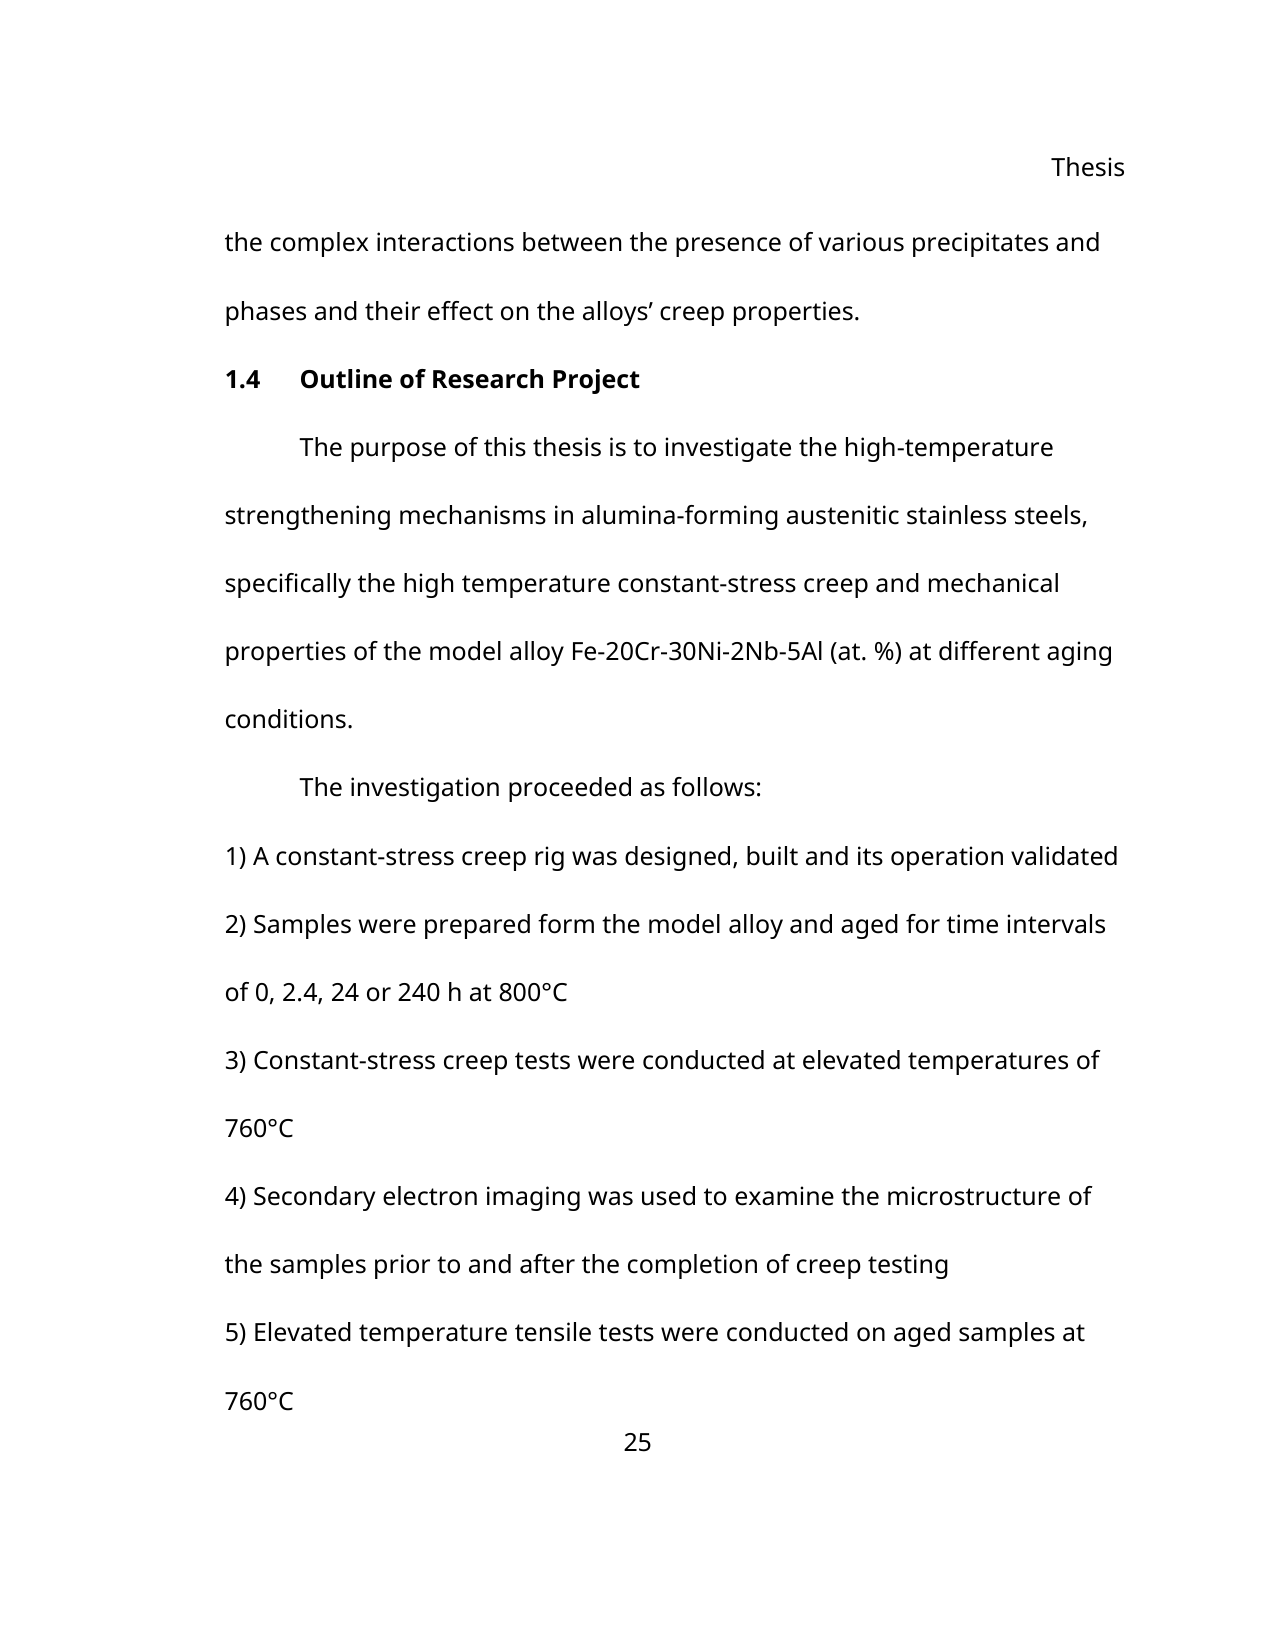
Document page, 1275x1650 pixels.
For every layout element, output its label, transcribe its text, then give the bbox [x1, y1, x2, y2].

text 2) Samples were prepared form the model alloy and aged for time intervals of 0, 2.4, 24 or 240 h at 800°C [224, 906, 1125, 1008]
text 1.4 Outline of Research Project [224, 361, 1125, 395]
text The investigation proceeded as follows: [224, 770, 1125, 804]
text 3) Constant-stress creep tests were conducted at elevated temperatures of 760°C [224, 1042, 1125, 1145]
text the complex interactions between the presence of various precipitates and phases and their effect on the alloys’ creep properties. [224, 225, 1125, 327]
text 4) Secondary electron imaging was used to examine the microstructure of the samples prior to and after the completion of creep testing [224, 1179, 1125, 1281]
text 1) A constant-stress creep rig was designed, built and its operation validated [224, 838, 1125, 872]
text 5) Elevated temperature tensile tests were conducted on aged samples at 760°C [224, 1315, 1125, 1417]
text The purpose of this thesis is to investigate the high-temperature strengthening mechanisms in alumina-forming austenitic stainless steels, specifically the high temperature constant-stress creep and mechanical properties of the model alloy Fe-20Cr-30Ni-2Nb-5Al (at. %) at different aging conditions. [224, 429, 1125, 736]
